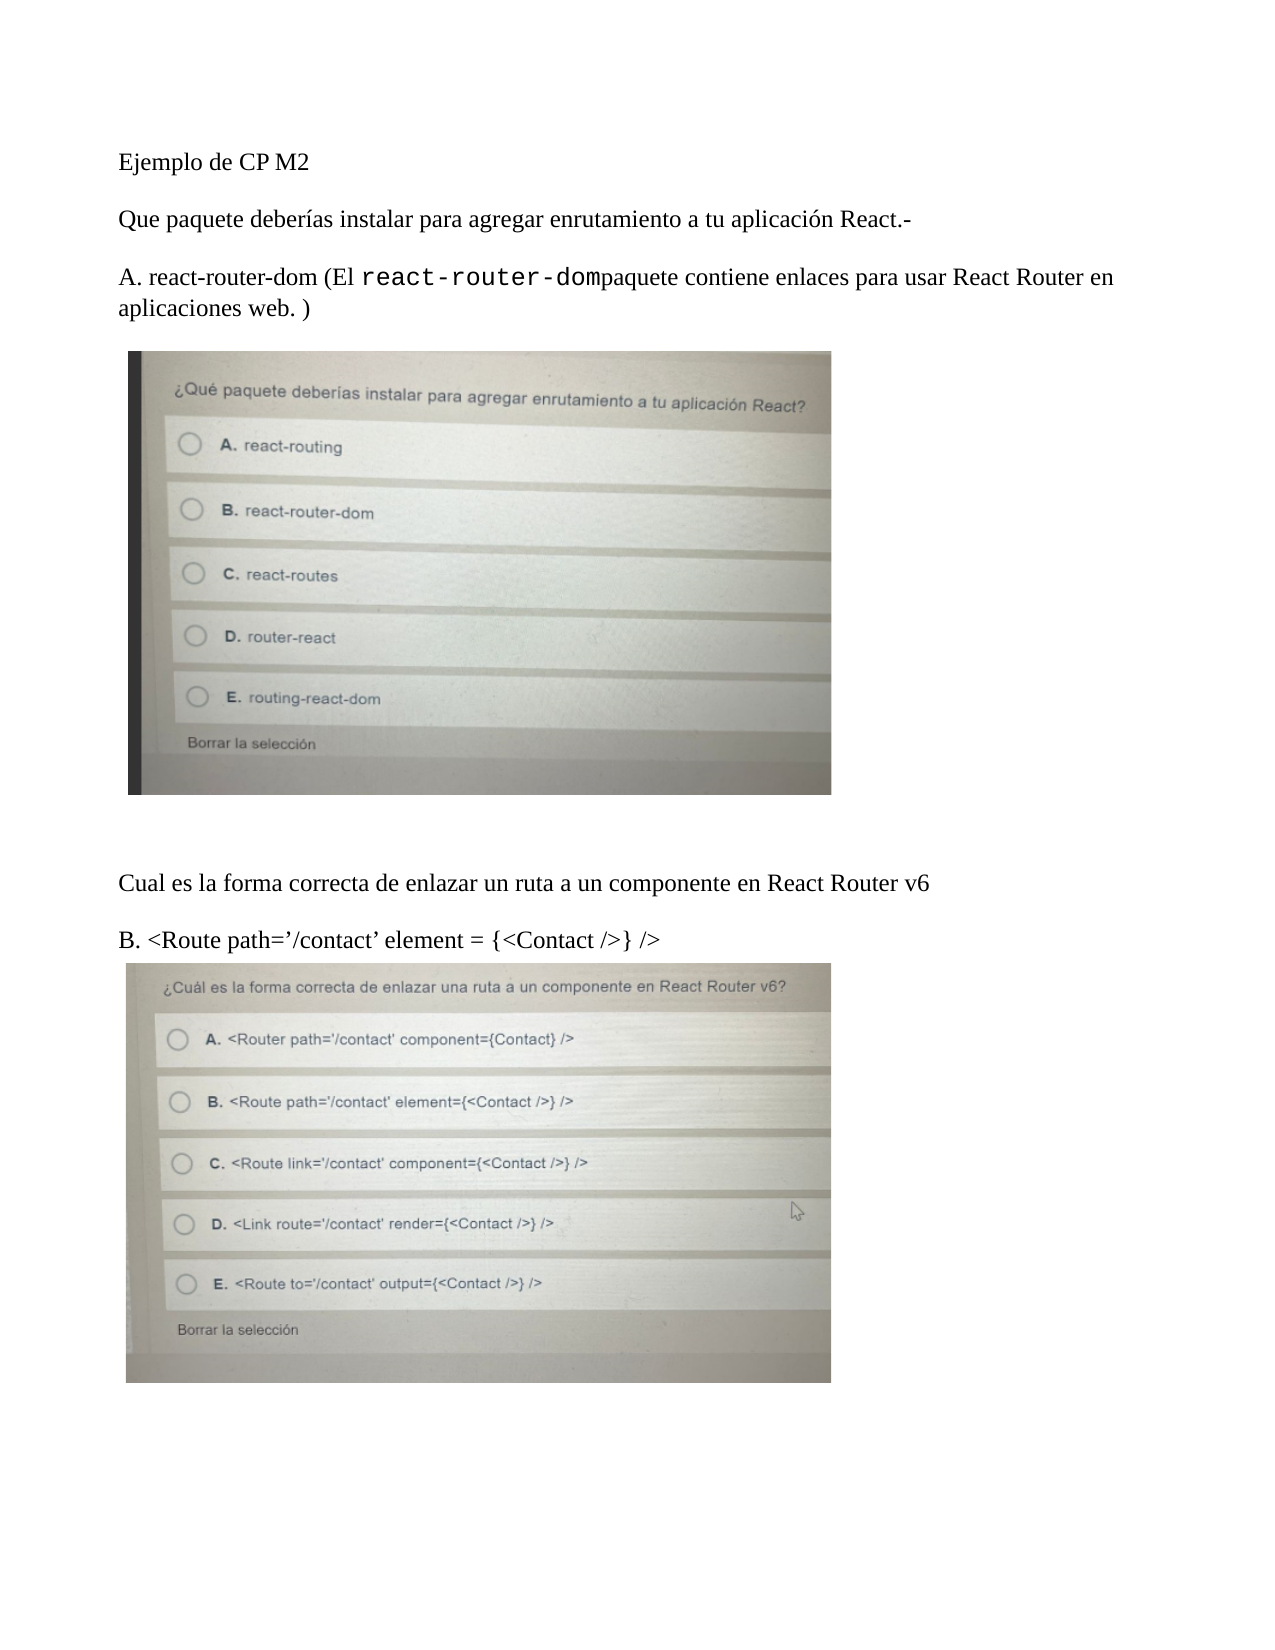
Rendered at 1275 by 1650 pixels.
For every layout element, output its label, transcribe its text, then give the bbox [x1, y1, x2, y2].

text Que paquete deberías instalar para agregar enrutamiento a tu aplicación React.- [118, 204, 1157, 233]
picture [125, 963, 832, 1383]
text Ejemplo de CP M2 [118, 147, 1157, 176]
picture [128, 351, 832, 795]
text A. react-router-dom (El react-router-dompaquete contiene enlaces para usar React Router en aplicaciones web. ) [118, 262, 1157, 321]
text Cual es la forma correcta de enlazar un ruta a un componente en React Router v6 [118, 868, 1157, 896]
text B. <Route path=’/contact’ element = {<Contact />} /> [118, 925, 1157, 954]
